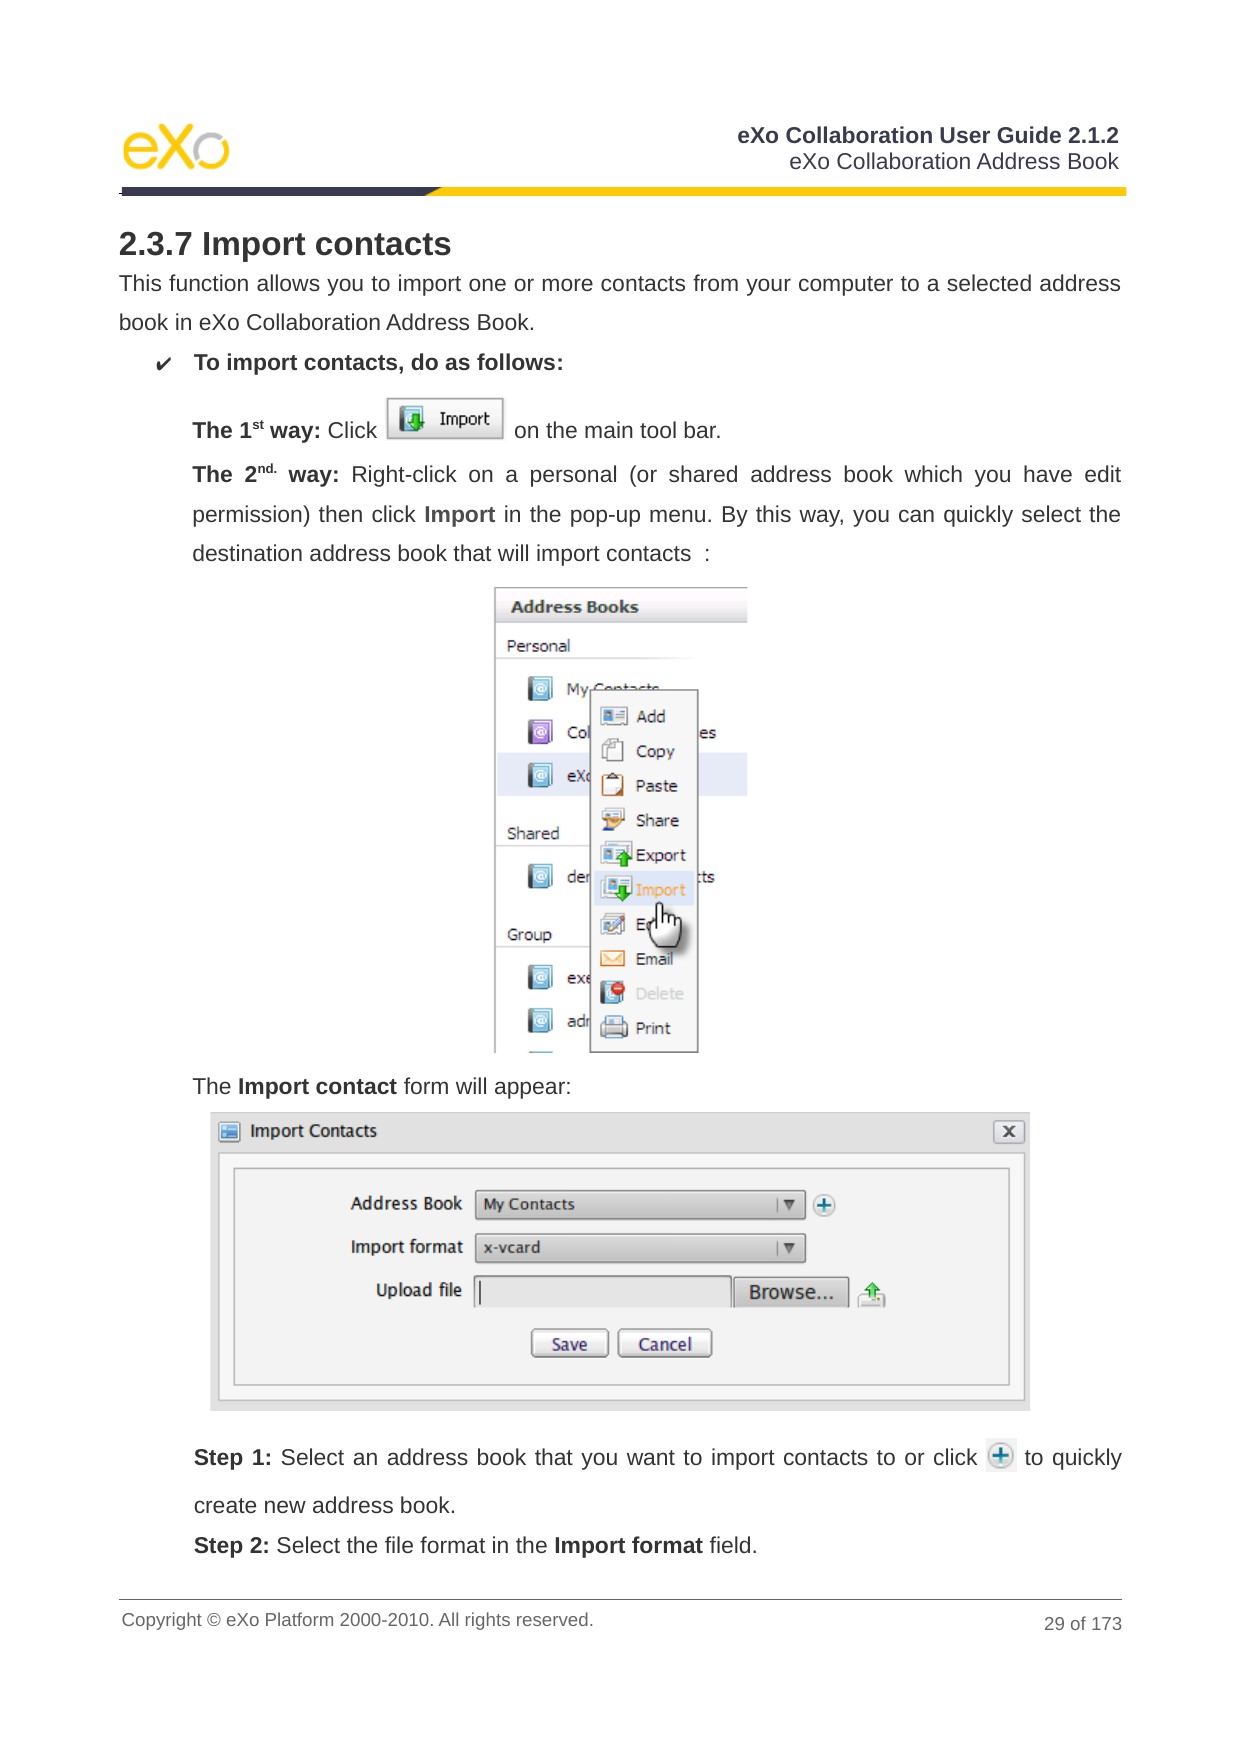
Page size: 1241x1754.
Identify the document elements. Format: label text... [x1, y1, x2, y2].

picture [384, 395, 507, 441]
picture [493, 587, 748, 1053]
picture [121, 187, 1127, 196]
list The 1st way: Clickon the main tool bar. [154, 388, 1122, 448]
list Step 1: Select an address book that you want to import contacts to or clickto quickly create new address book. [156, 1112, 1122, 1518]
text This function allows you to import one or more contacts from your computer to a selected address book in eXo Collaboration Address Book. [118, 269, 1122, 335]
list The 2nd. way: Right-click on a personal (or shared address book which you have edit permission) then click Import in the pop-up menu. By this way, you can quickly select the destination address book that will import contacts : [154, 461, 1122, 567]
list The Import contact form will appear: [154, 580, 1122, 1099]
picture [123, 123, 230, 170]
list Step 2: Select the file format in the Import format field. [156, 1532, 1122, 1558]
subtitle Import contacts [118, 223, 1122, 262]
list To import contacts, do as follows: [156, 348, 1122, 375]
picture [210, 1112, 1030, 1411]
picture [985, 1438, 1017, 1472]
